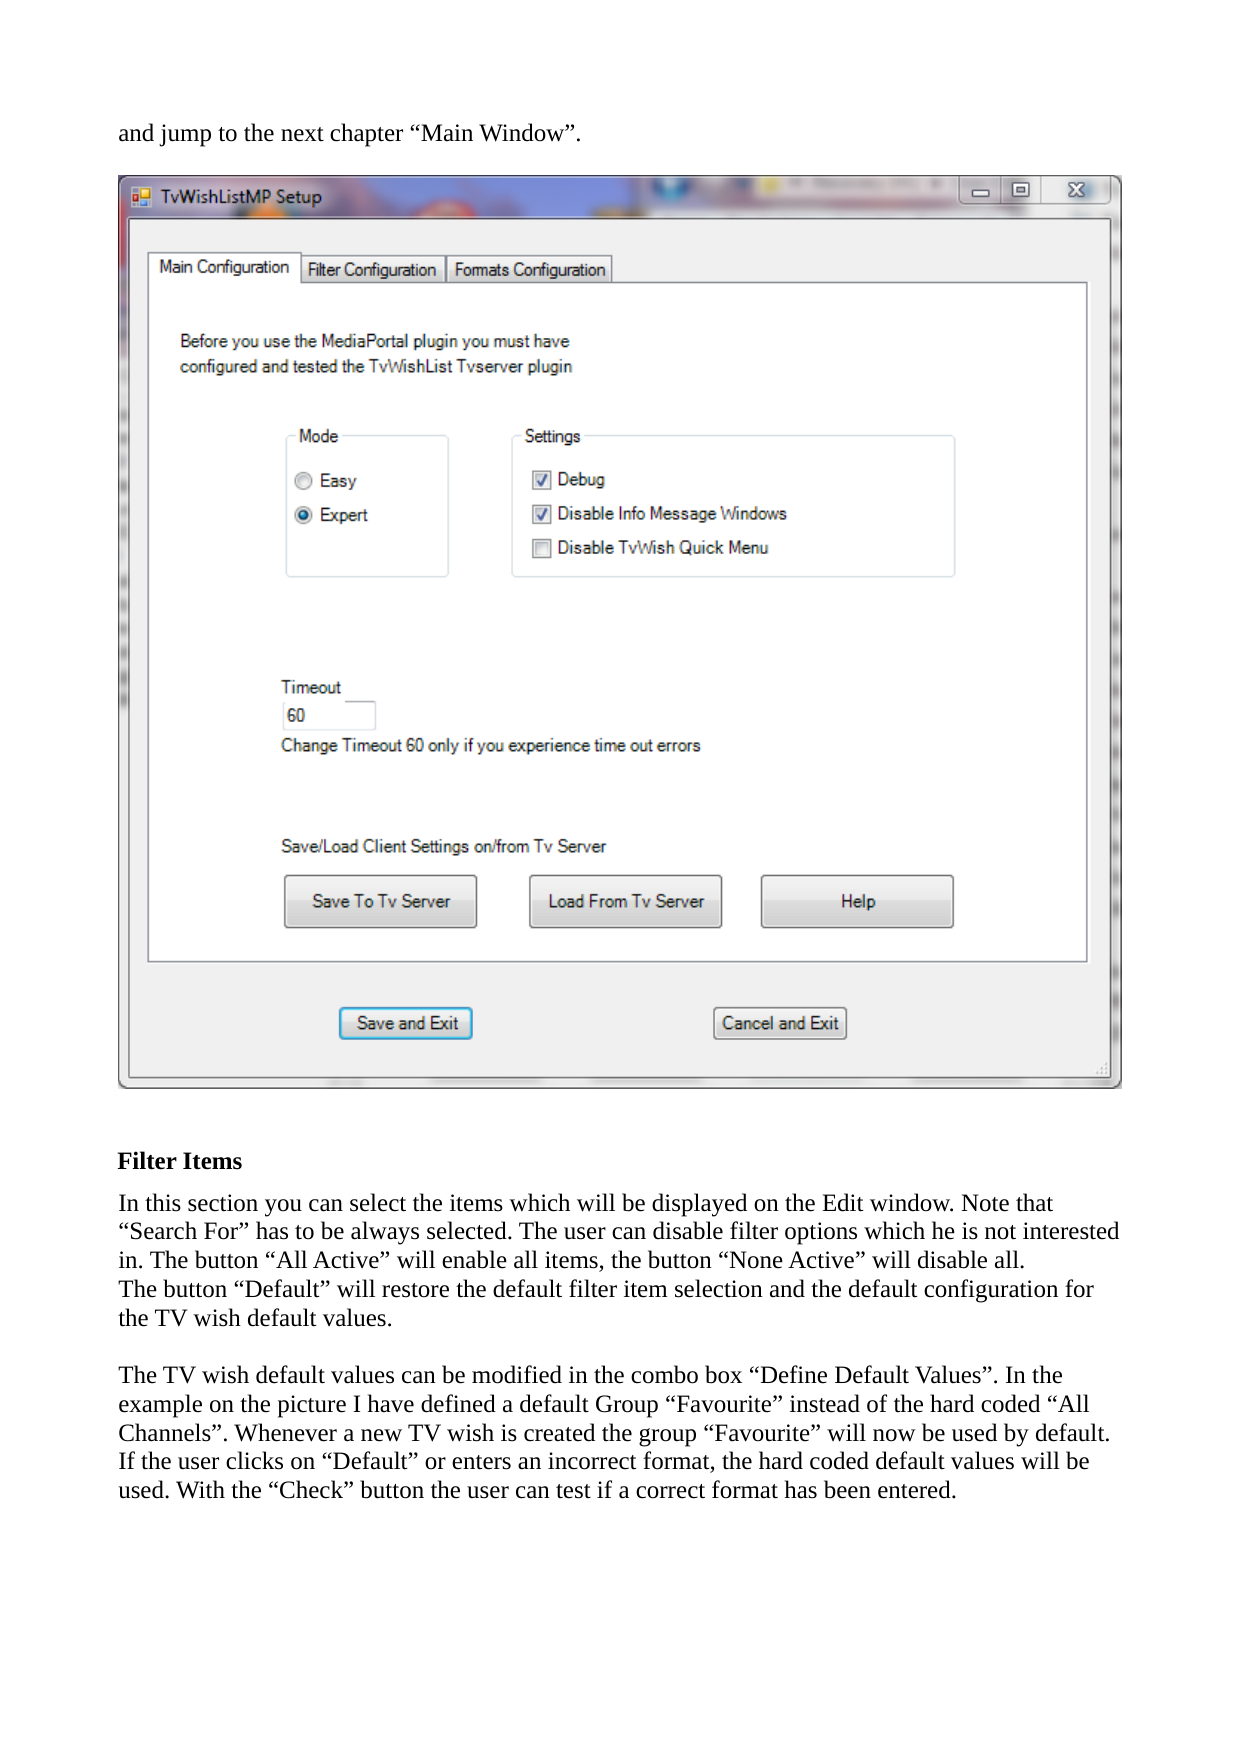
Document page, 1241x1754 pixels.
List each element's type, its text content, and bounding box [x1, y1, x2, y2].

picture [118, 175, 1122, 1089]
text The TV wish default values can be modified in the combo box “Define Default Values”. In the example on the picture I have defined a default Group “Favourite” instead of the hard coded “All Channels”. Whenever a new TV wish is created the group “Favourite” will now be used by default. If the user clicks on “Default” or enters an incorrect format, the hard coded default values will be used. With the “Check” button the user can test if a correct format has been entered. [118, 1360, 1122, 1504]
text In this section you can select the items which will be displayed on the Edit window. Note that “Search For” has to be always selected. The user can disable filter options which he is not interested in. The button “All Active” will enable all items, the button “None Active” will disable all. [118, 1188, 1122, 1274]
text Filter Items [117, 1146, 1122, 1175]
text The button “Default” will restore the default filter item selection and the default configuration for the TV wish default values. [118, 1274, 1122, 1331]
text and jump to the next chapter “Main Window”. [118, 118, 1122, 147]
